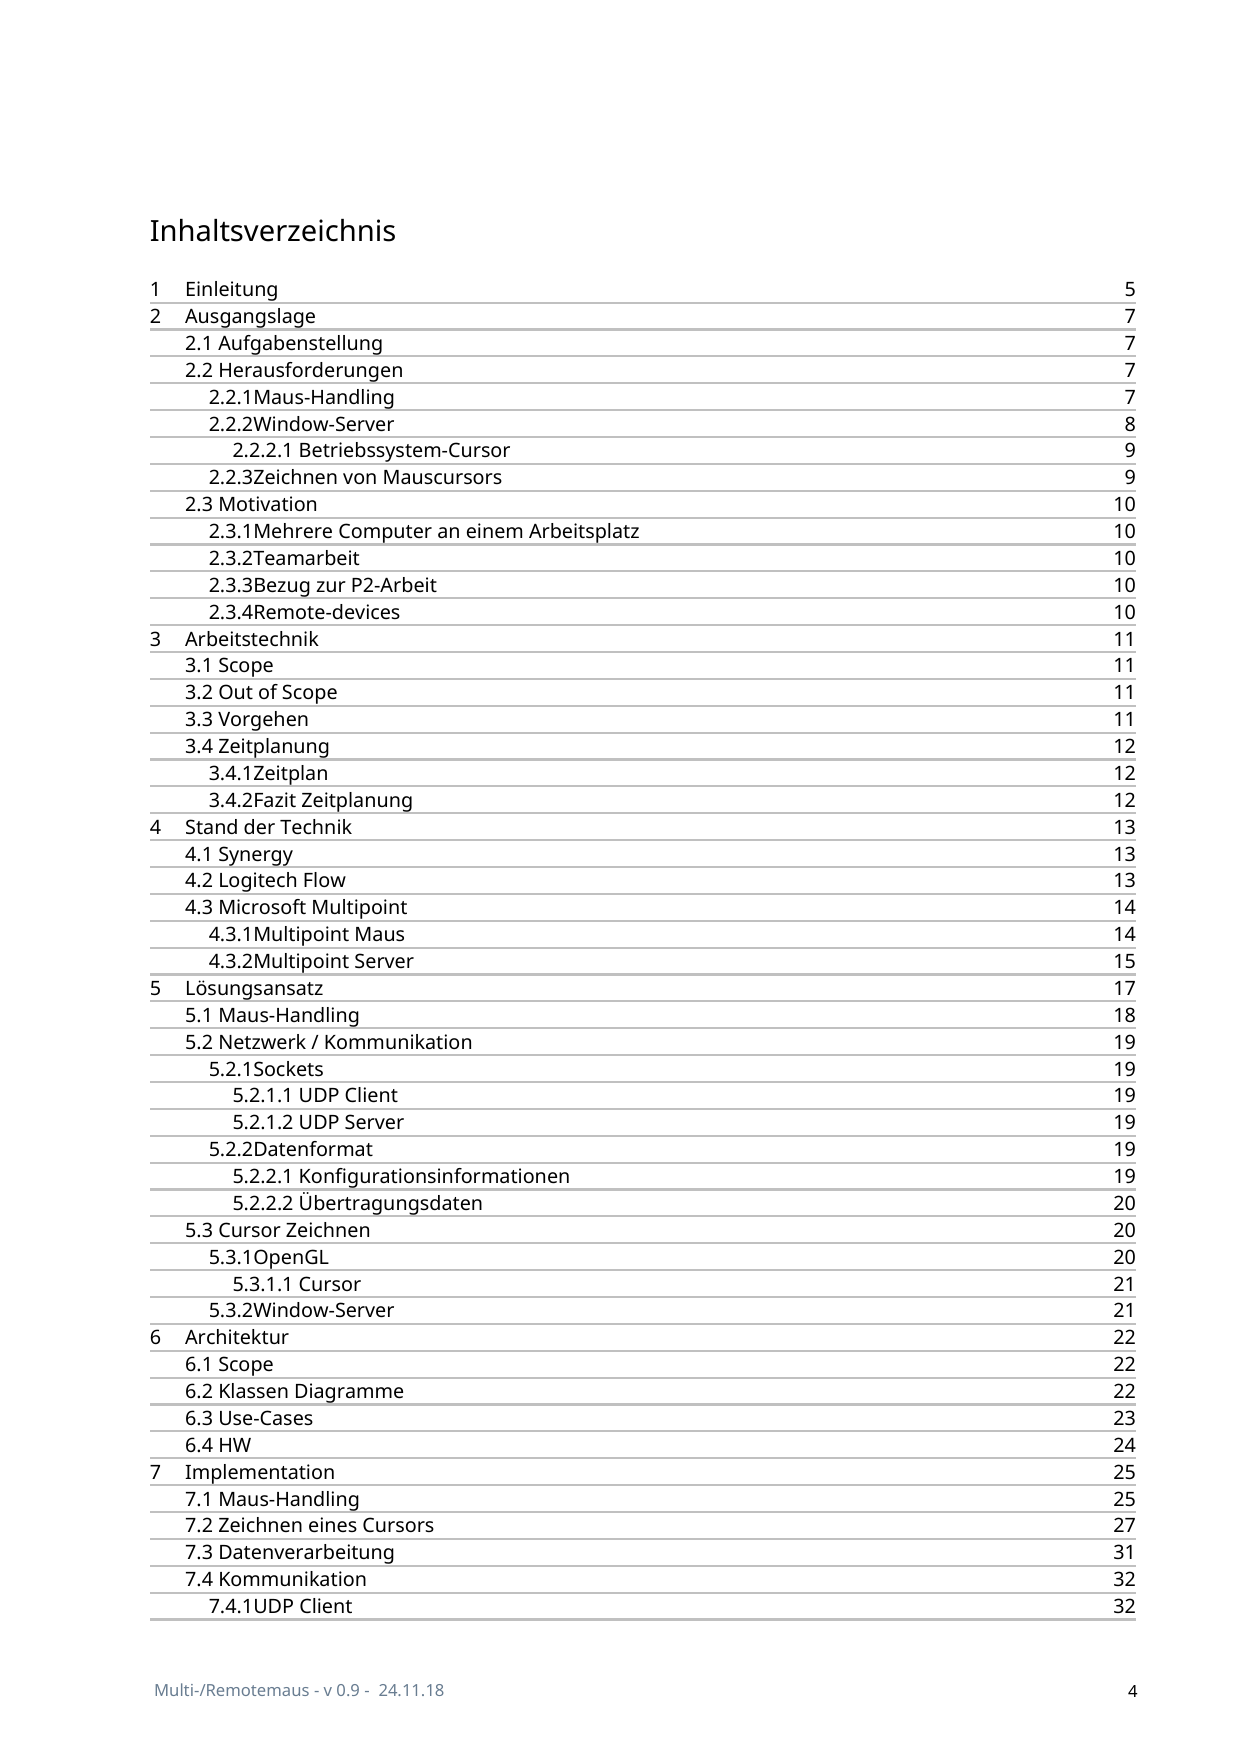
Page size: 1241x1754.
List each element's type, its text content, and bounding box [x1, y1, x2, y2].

text 2.2.1Maus-Handling 7 [149, 384, 1136, 411]
text 2.2.2.1 Betriebssystem-Cursor 9 [149, 438, 1136, 465]
text 5.2 Netzwerk / Kommunikation 19 [149, 1029, 1136, 1056]
text 2.2.2Window-Server 8 [149, 411, 1136, 438]
text 3.4 Zeitplanung 12 [149, 734, 1136, 761]
text 2.3.2Teamarbeit 10 [149, 546, 1136, 572]
text 3.3 Vorgehen 11 [149, 707, 1136, 734]
text 4.2 Logitech Flow 13 [149, 868, 1136, 895]
text 7.3 Datenverarbeitung 31 [149, 1540, 1136, 1567]
text 2 Ausgangslage 7 [149, 304, 1136, 331]
text 3.4.1Zeitplan 12 [149, 761, 1136, 787]
text 5.2.2Datenformat 19 [149, 1137, 1136, 1164]
text 5 Lösungsansatz 17 [149, 976, 1136, 1002]
text 5.3.1OpenGL 20 [149, 1244, 1136, 1271]
text 4.1 Synergy 13 [149, 841, 1136, 868]
text 2.2 Herausforderungen 7 [149, 357, 1136, 384]
text 3.4.2Fazit Zeitplanung 12 [149, 787, 1136, 814]
text 5.2.2.1 Konfigurationsinformationen 19 [149, 1164, 1136, 1191]
text 5.3.2Window-Server 21 [149, 1298, 1136, 1325]
text 5.1 Maus-Handling 18 [149, 1002, 1136, 1029]
text 4.3.1Multipoint Maus 14 [149, 922, 1136, 949]
text 3 Arbeitstechnik 11 [149, 626, 1136, 653]
text 5.2.2.2 Übertragungsdaten 20 [149, 1191, 1136, 1217]
text 4.3 Microsoft Multipoint 14 [149, 895, 1136, 922]
text 2.3.3Bezug zur P2-Arbeit 10 [149, 572, 1136, 599]
text 2.1 Aufgabenstellung 7 [149, 331, 1136, 357]
text 4.3.2Multipoint Server 15 [149, 949, 1136, 976]
text 6.2 Klassen Diagramme 22 [149, 1379, 1136, 1406]
text 5.3 Cursor Zeichnen 20 [149, 1217, 1136, 1244]
text 7.1 Maus-Handling 25 [149, 1486, 1136, 1513]
text 6.4 HW 24 [149, 1432, 1136, 1459]
text 5.2.1.1 UDP Client 19 [149, 1083, 1136, 1110]
text 6 Architektur 22 [149, 1325, 1136, 1352]
text 2.3 Motivation 10 [149, 492, 1136, 519]
text 7.2 Zeichnen eines Cursors 27 [149, 1513, 1136, 1540]
text Inhaltsverzeichnis [149, 210, 1136, 250]
text 6.3 Use-Cases 23 [149, 1406, 1136, 1432]
text 2.3.4Remote-devices 10 [149, 599, 1136, 626]
text 7 Implementation 25 [149, 1459, 1136, 1486]
text 2.3.1Mehrere Computer an einem Arbeitsplatz 10 [149, 519, 1136, 546]
text 1 Einleitung 5 [149, 277, 1136, 304]
text 3.2 Out of Scope 11 [149, 680, 1136, 707]
text 5.2.1Sockets 19 [149, 1056, 1136, 1083]
text 4 Stand der Technik 13 [149, 814, 1136, 841]
text 3.1 Scope 11 [149, 653, 1136, 680]
text 7.4 Kommunikation 32 [149, 1567, 1136, 1594]
text 2.2.3Zeichnen von Mauscursors 9 [149, 465, 1136, 492]
text 5.2.1.2 UDP Server 19 [149, 1110, 1136, 1137]
text 5.3.1.1 Cursor 21 [149, 1271, 1136, 1298]
text 6.1 Scope 22 [149, 1352, 1136, 1379]
text 7.4.1UDP Client 32 [149, 1594, 1136, 1621]
